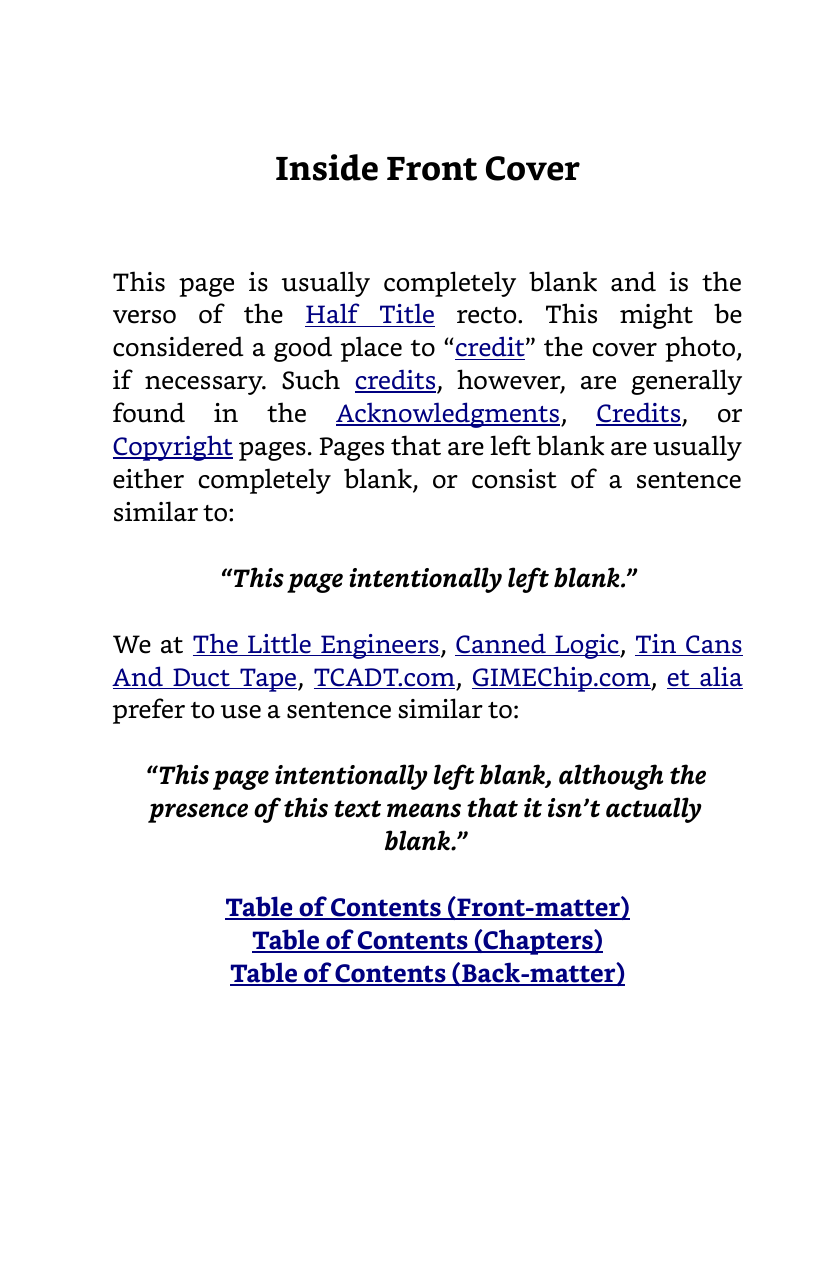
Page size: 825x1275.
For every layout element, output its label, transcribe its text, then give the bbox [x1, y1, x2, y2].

text “This page intentionally left blank, although the presence of this text means that it isn’t actually blank.” [112, 758, 742, 857]
text “This page intentionally left blank.” [112, 561, 742, 594]
text Table of Contents (Front-matter) [112, 890, 742, 923]
text Table of Contents (Back-matter) [112, 956, 742, 989]
subtitle Inside Front Cover [112, 146, 742, 189]
text Table of Contents (Chapters) [112, 923, 742, 956]
text We at The Little Engineers, Canned Logic, Tin Cans And Duct Tape, TCADT.com, GIMEChip.com, et alia prefer to use a sentence similar to: [112, 627, 742, 725]
text This page is usually completely blank and is the verso of the Half Title recto. This might be considered a good place to “credit” the cover photo, if necessary. Such credits, however, are generally found in the Acknowledgments, Credits, or Copyright pages. Pages that are left blank are usually either completely blank, or consist of a sentence similar to: [112, 264, 742, 528]
